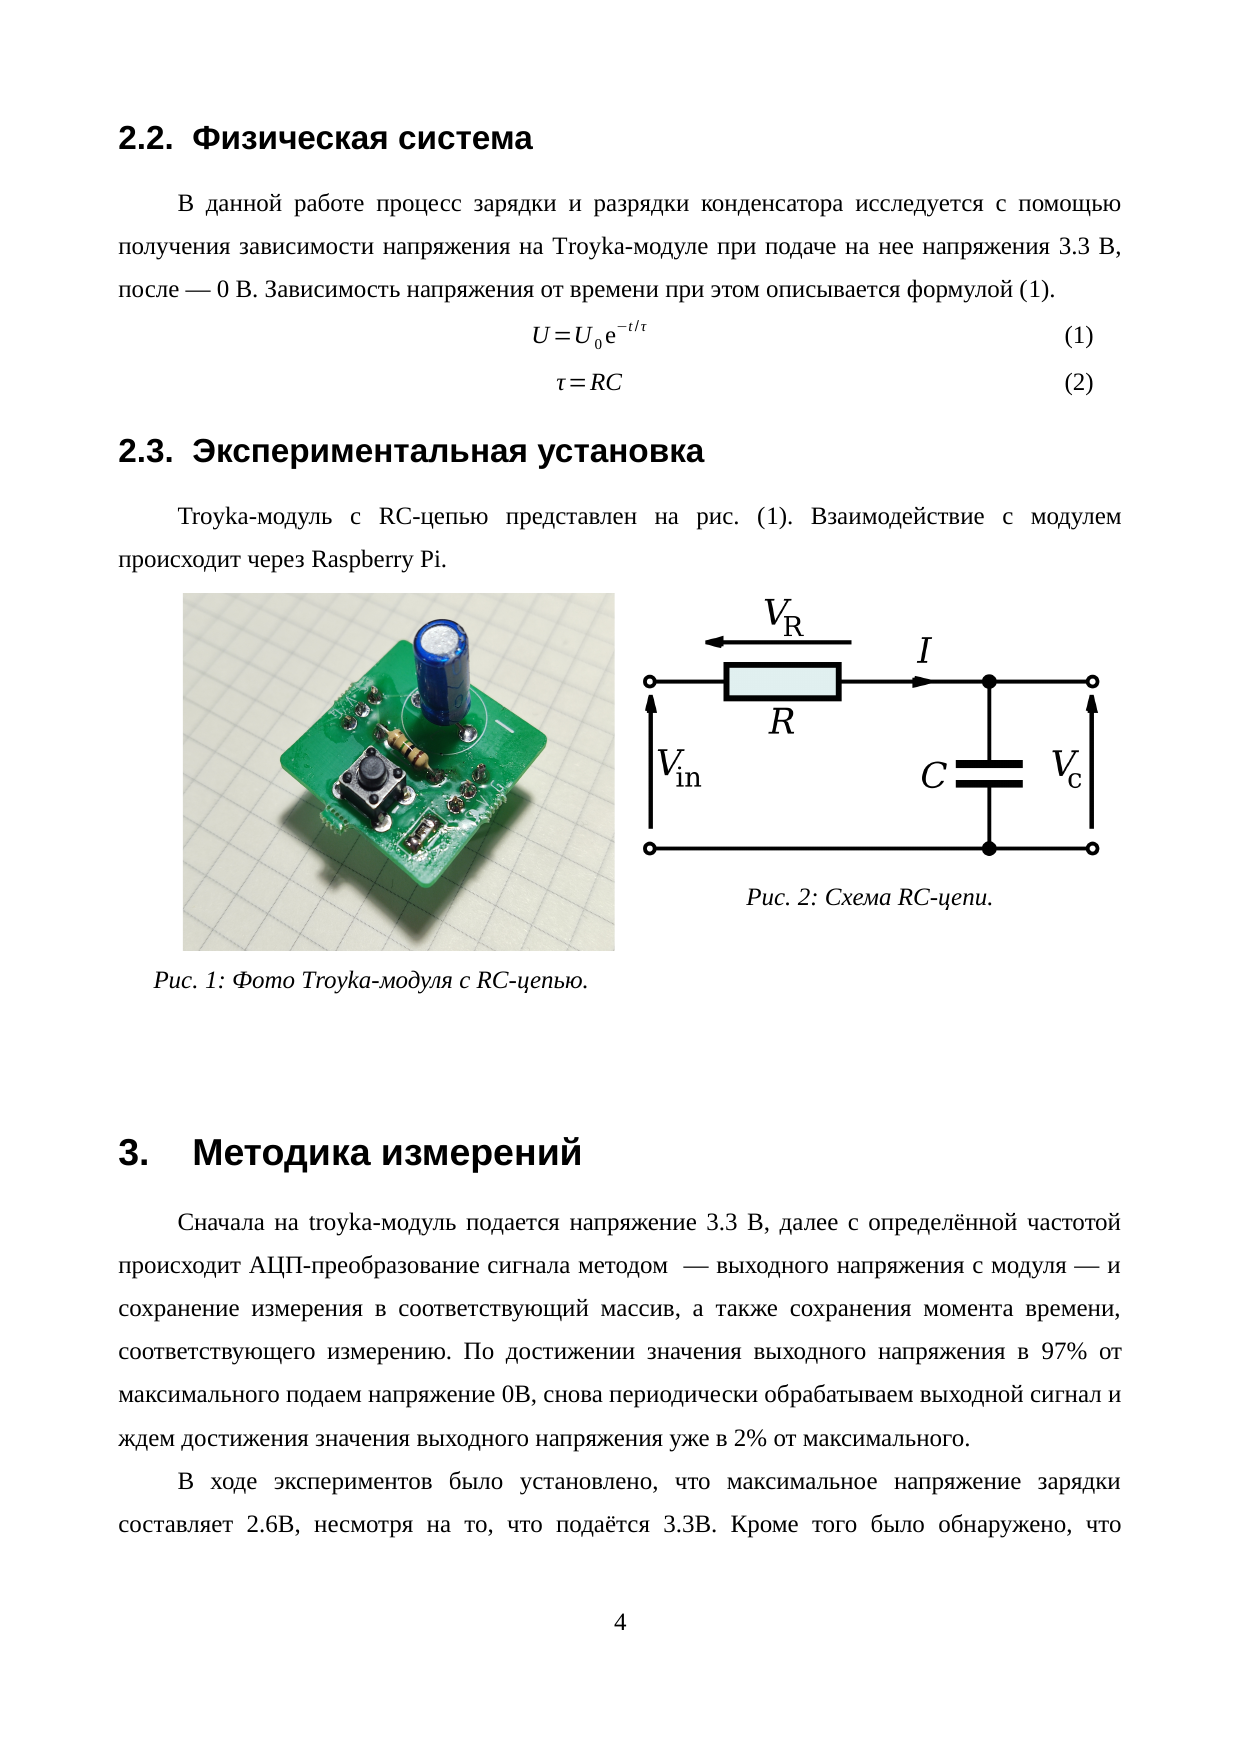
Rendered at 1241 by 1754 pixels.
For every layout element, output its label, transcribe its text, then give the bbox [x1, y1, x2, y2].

picture [182, 593, 615, 951]
text В данной работе процесс зарядки и разрядки конденсатора исследуется с помощью получения зависимости напряжения на Troyka-модуле при подаче на нее напряжения 3.3 В, после — 0 В. Зависимость напряжения от времени при этом описывается формулой (1). [118, 188, 1122, 303]
subtitle Методика измерений [118, 1130, 1122, 1173]
subtitle Экспериментальная установка [118, 431, 1122, 469]
table_header Рис. 1: Фото Troyka-модуля с RC-цепью. [118, 588, 620, 1019]
subtitle Физическая система [118, 118, 1122, 157]
text Troyka-модуль с RC-цепью представлен на рис. (1). Взаимодействие с модулем происходит через Raspberry Pi. [118, 501, 1122, 573]
text В ходе экспериментов было установлено, что максимальное напряжение зарядки составляет 2.6В, несмотря на то, что подаётся 3.3В. Кроме того было обнаружено, что [118, 1466, 1122, 1538]
text (2) [118, 367, 1122, 396]
text (1) [118, 318, 1122, 353]
picture [625, 593, 1117, 868]
text Сначала на troyka-модуль подается напряжение 3.3 В, далее с определённой частотой происходит АЦП-преобразование сигнала методом — выходного напряжения с модуля — и сохранение измерения в соответствующий массив, а также сохранения момента времени, соответствующего измерению. По достижении значения выходного напряжения в 97% от максимального подаем напряжение 0В, снова периодически обрабатываем выходной сигнал и ждем достижения значения выходного напряжения уже в 2% от максимального. [118, 1207, 1122, 1451]
table_header Рис. 2: Схема RC-цепи. [620, 588, 1122, 1019]
